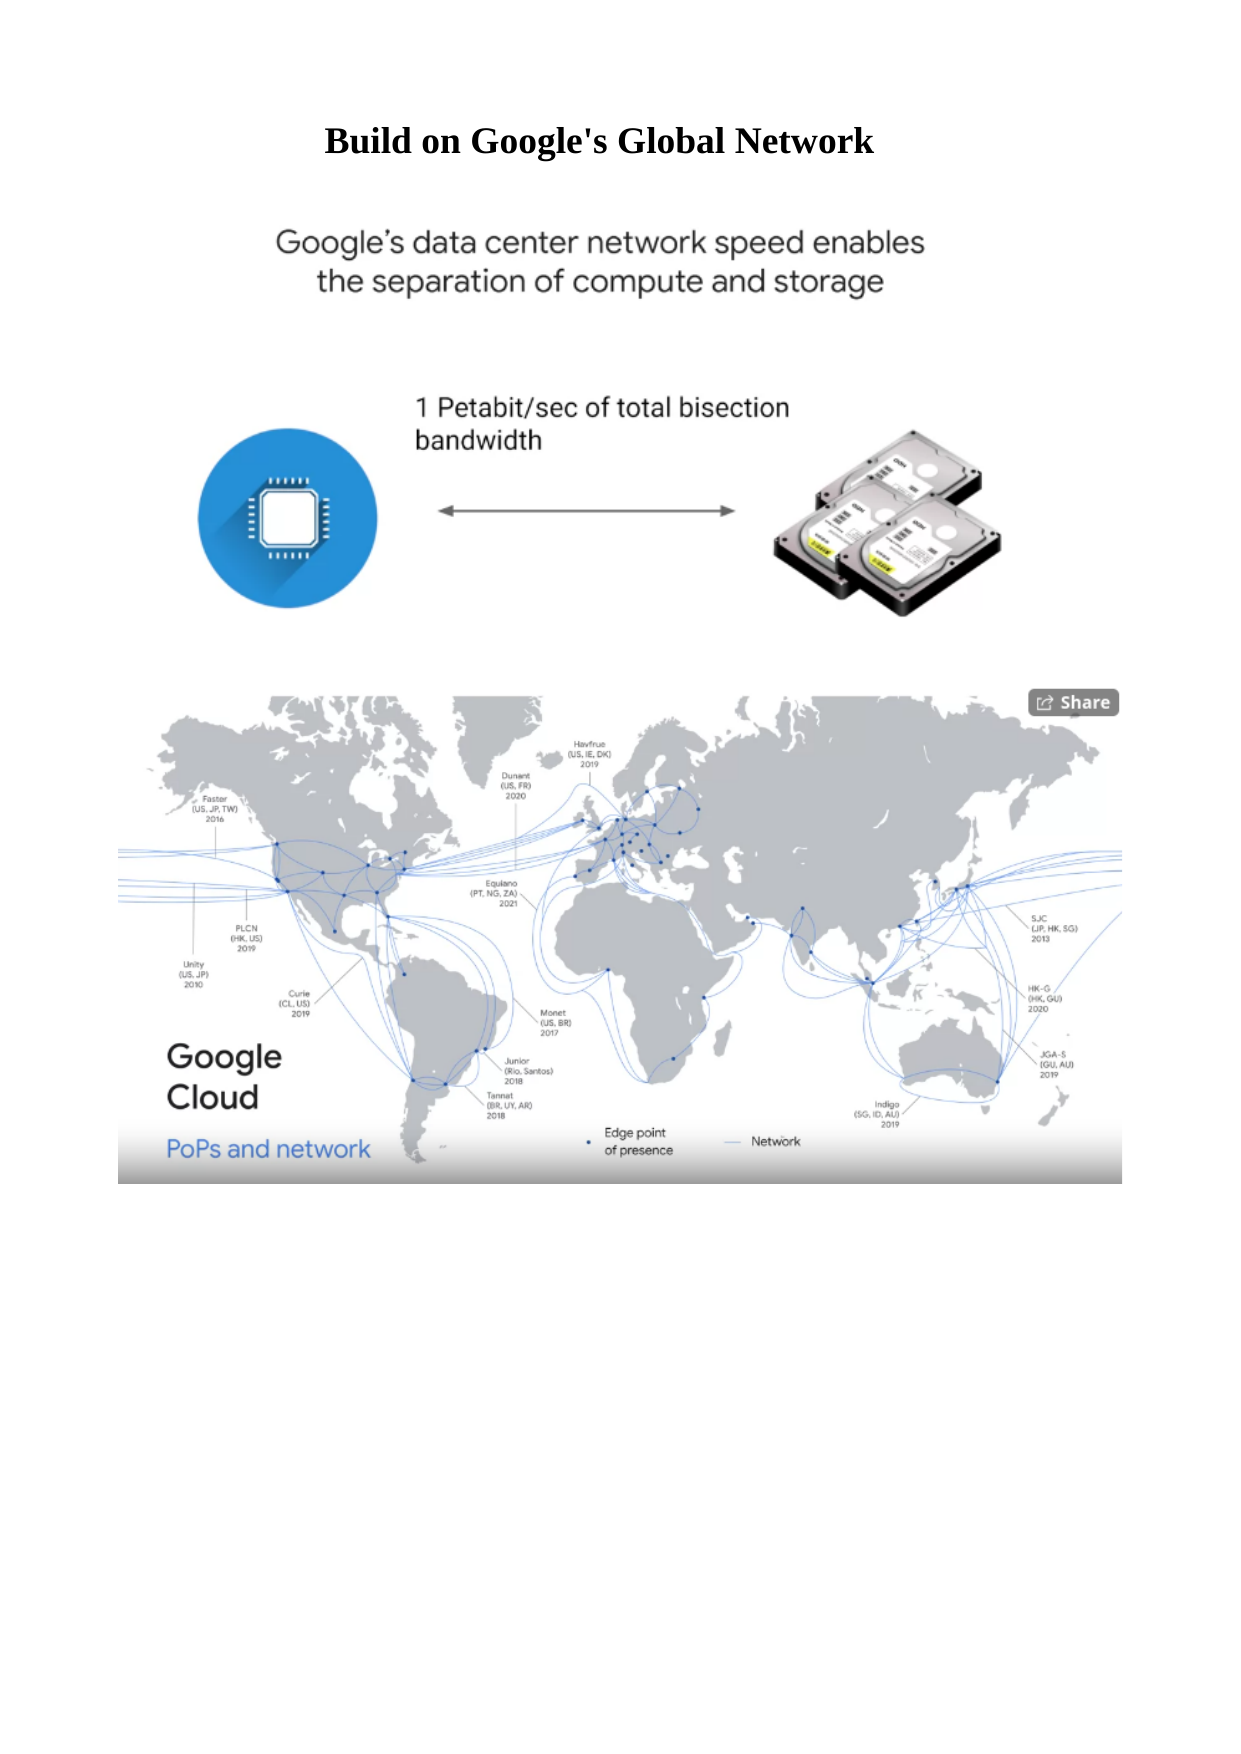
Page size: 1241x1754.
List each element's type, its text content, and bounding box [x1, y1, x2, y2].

subtitle Build on Google's Global Network [118, 118, 1122, 161]
picture [118, 202, 1123, 641]
picture [118, 669, 1123, 1184]
